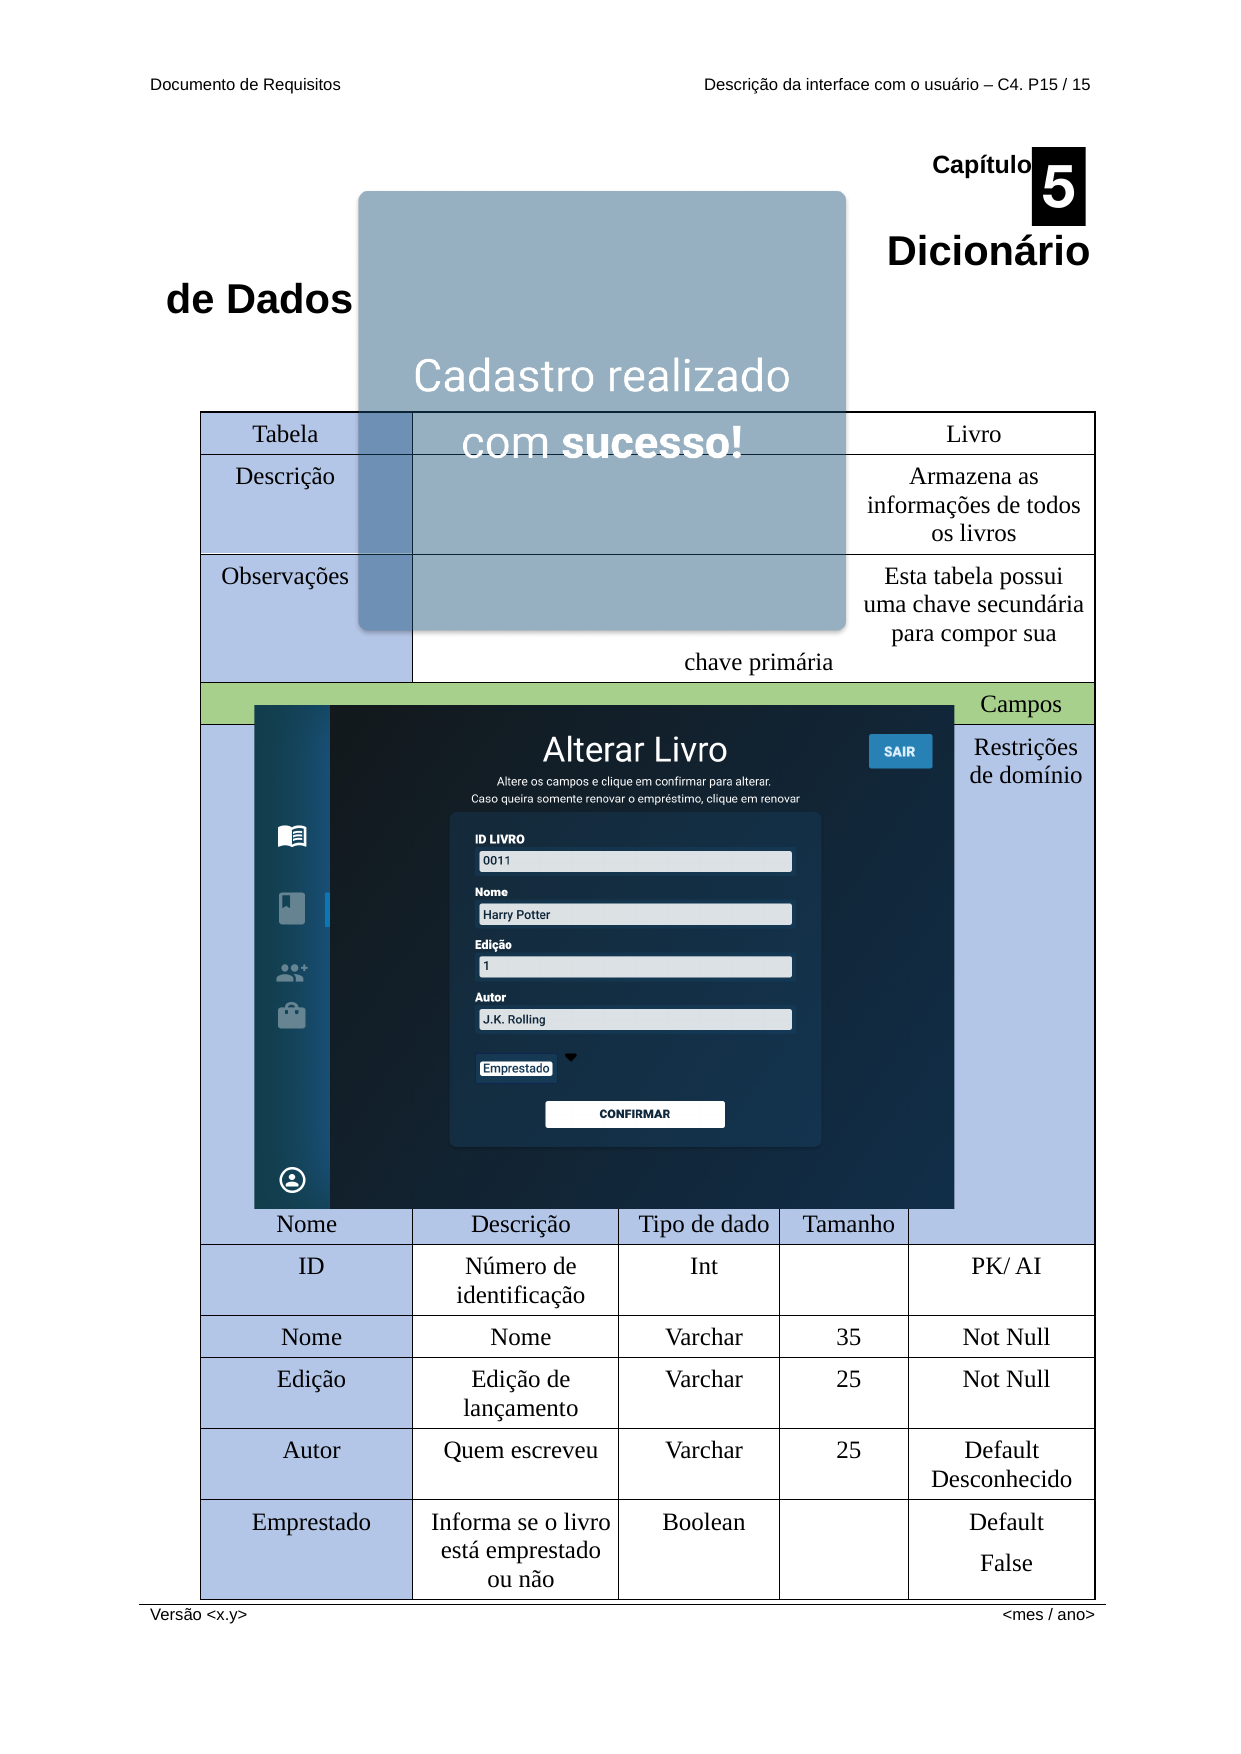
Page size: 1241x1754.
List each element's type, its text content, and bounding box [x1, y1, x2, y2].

table_cell 35 [780, 1316, 908, 1357]
text Capítulo [210, 150, 1031, 179]
table_cell Not Null [909, 1358, 1094, 1428]
table_cell Varchar [619, 1358, 779, 1428]
table_header Tabela [201, 413, 353, 454]
table_cell Nome [201, 1316, 412, 1357]
subtitle Dicionário de Dados [150, 179, 1090, 322]
table_cell Edição de lançamento [413, 1358, 618, 1428]
table_cell Nome [201, 725, 412, 1244]
table_cell Varchar [619, 1316, 779, 1357]
table_cell Boolean [619, 1500, 779, 1599]
table_cell Informa se o livro está emprestado ou não [413, 1500, 618, 1599]
table_cell Esta tabela possui uma chave secundária para compor sua chave primária [413, 555, 1094, 682]
table_cell Default Desconhecido [909, 1429, 1094, 1499]
table_cell Not Null [909, 1316, 1094, 1357]
table_cell Nome [413, 1316, 618, 1357]
table_cell 25 [780, 1429, 908, 1499]
table_cell ID [201, 1245, 412, 1315]
table_cell Autor [201, 1429, 412, 1499]
table_cell Observações [201, 555, 412, 682]
table_cell Campos [201, 683, 1094, 724]
table_cell Restrições de domínio [909, 725, 1094, 1244]
table_cell Default False [909, 1500, 1094, 1599]
table_cell [780, 1245, 908, 1315]
table_cell Quem escreveu [413, 1429, 618, 1499]
table_cell Varchar [619, 1429, 779, 1499]
table_cell Armazena as informações de todos os livros [851, 455, 1094, 553]
picture [254, 705, 955, 1209]
table_cell Edição [201, 1358, 412, 1428]
table_cell Descrição [413, 1209, 618, 1244]
table_cell Tamanho [780, 1209, 908, 1244]
table_cell Tipo de dado [619, 1209, 779, 1244]
picture [353, 188, 851, 638]
table_cell Descrição [201, 455, 353, 553]
table_cell Emprestado [201, 1500, 412, 1599]
table_cell 25 [780, 1358, 908, 1428]
table_header Livro [851, 413, 1094, 454]
table_cell Int [619, 1245, 779, 1315]
table_cell PK/ AI [909, 1245, 1094, 1315]
table_cell [780, 1500, 908, 1599]
picture [1031, 147, 1086, 226]
table_cell Número de identificação [413, 1245, 618, 1315]
